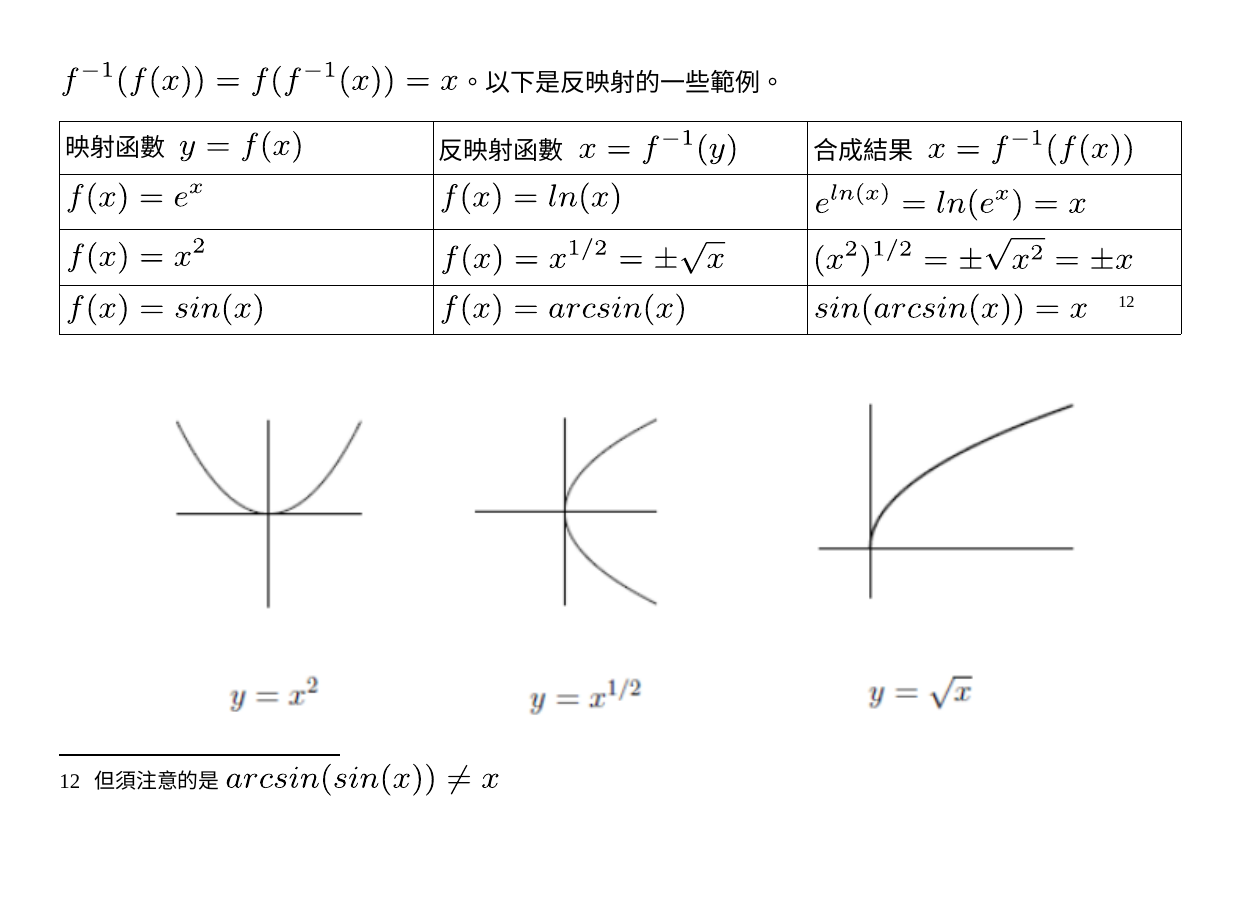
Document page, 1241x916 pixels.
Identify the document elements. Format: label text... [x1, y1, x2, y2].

table_header 反映射函數 [434, 122, 807, 174]
picture [156, 369, 1084, 726]
table_cell [434, 175, 807, 229]
table_cell [808, 286, 1181, 333]
text 。以下是反映射的一些範例。 [59, 59, 1181, 100]
table_cell [808, 175, 1181, 229]
table_cell [808, 230, 1181, 285]
table_header 映射函數 [60, 122, 433, 174]
table_cell [60, 175, 433, 229]
table_cell [434, 286, 807, 333]
table_cell [60, 286, 433, 333]
table_cell [434, 230, 807, 285]
table_header 合成結果 [808, 122, 1181, 174]
table_cell [60, 230, 433, 285]
